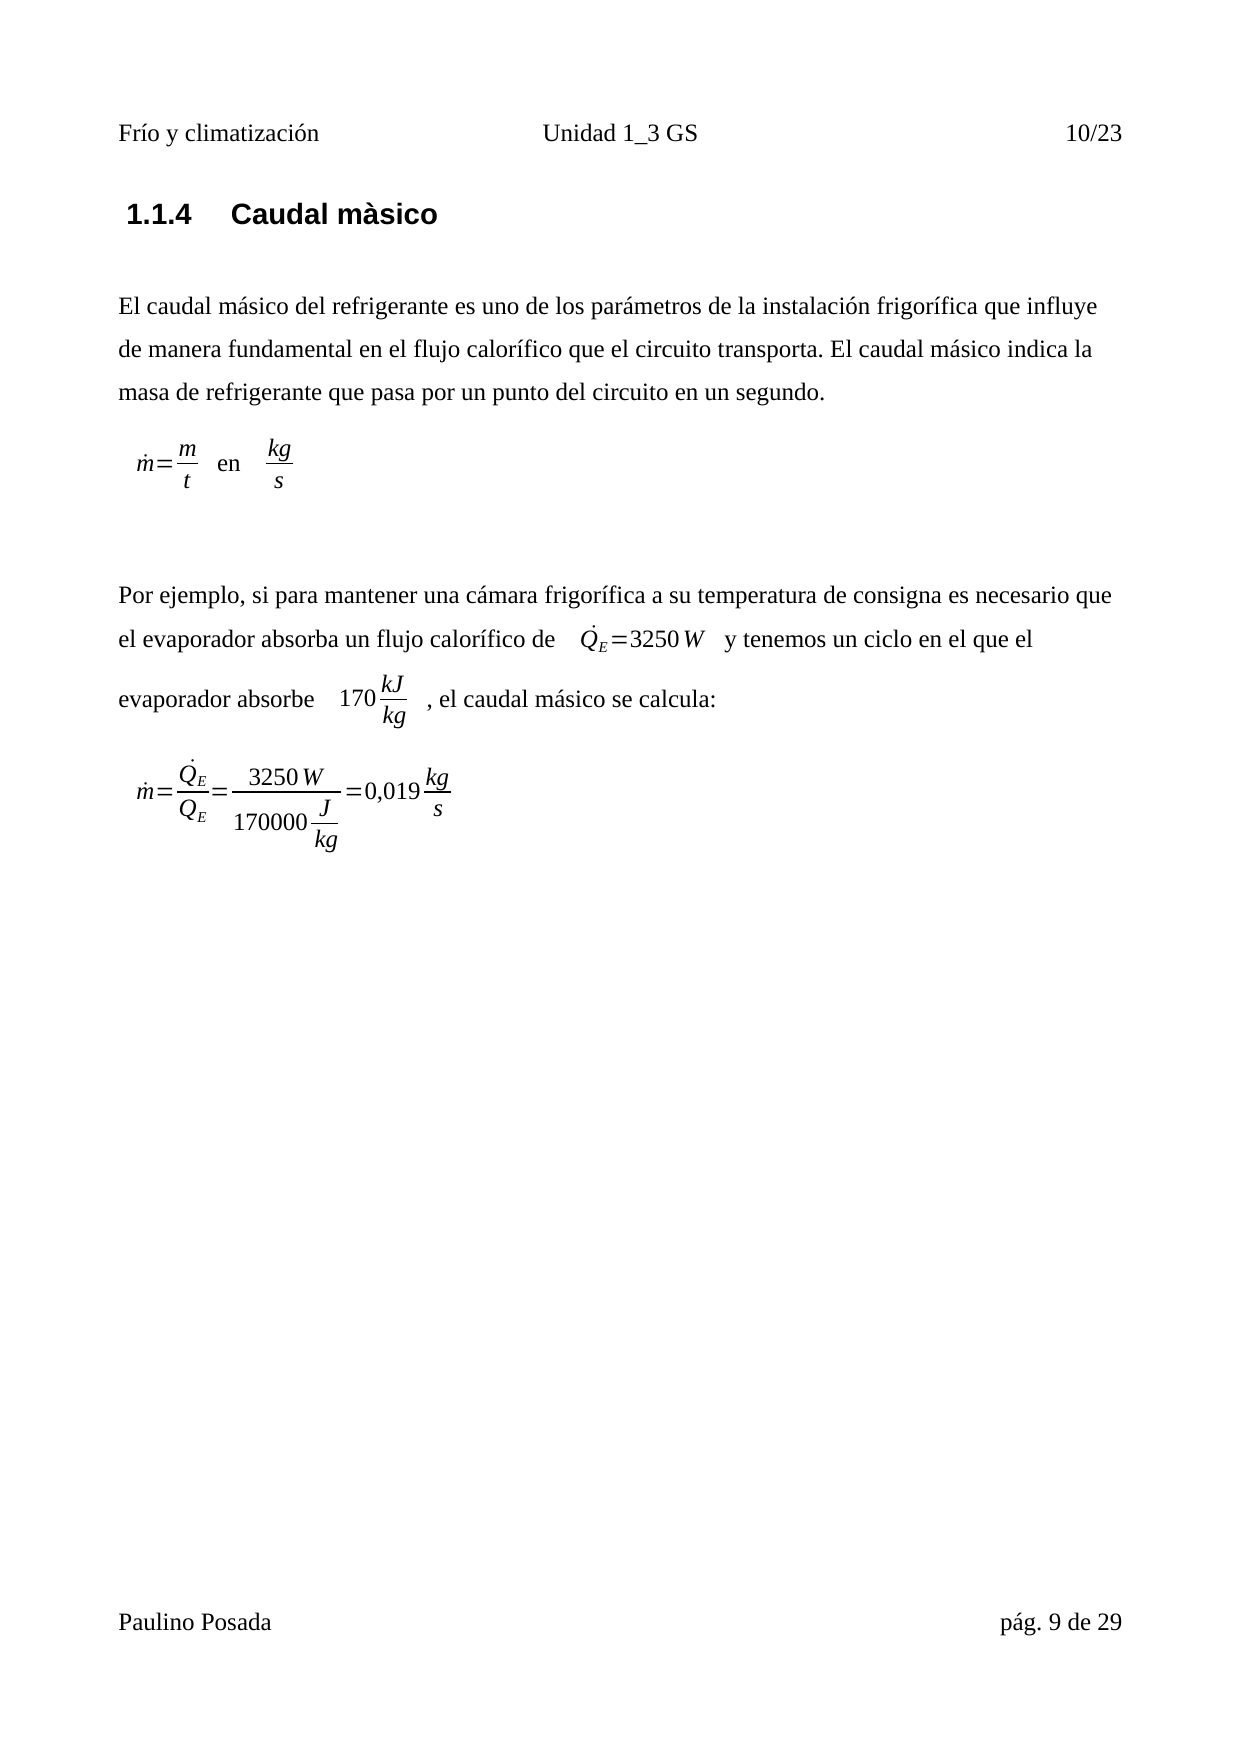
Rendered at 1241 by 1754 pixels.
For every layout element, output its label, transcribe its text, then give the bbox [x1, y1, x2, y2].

subtitle Caudal màsico [118, 197, 1122, 231]
text en [118, 435, 1122, 494]
text El caudal másico del refrigerante es uno de los parámetros de la instalación frigorífica que influye de manera fundamental en el flujo calorífico que el circuito transporta. El caudal másico indica la masa de refrigerante que pasa por un punto del circuito en un segundo. [118, 291, 1122, 406]
text Por ejemplo, si para mantener una cámara frigorífica a su temperatura de consigna es necesario que el evaporador absorba un flujo calorífico de y tenemos un ciclo en el que el evaporador absorbe , el caudal másico se calcula: [118, 581, 1122, 729]
